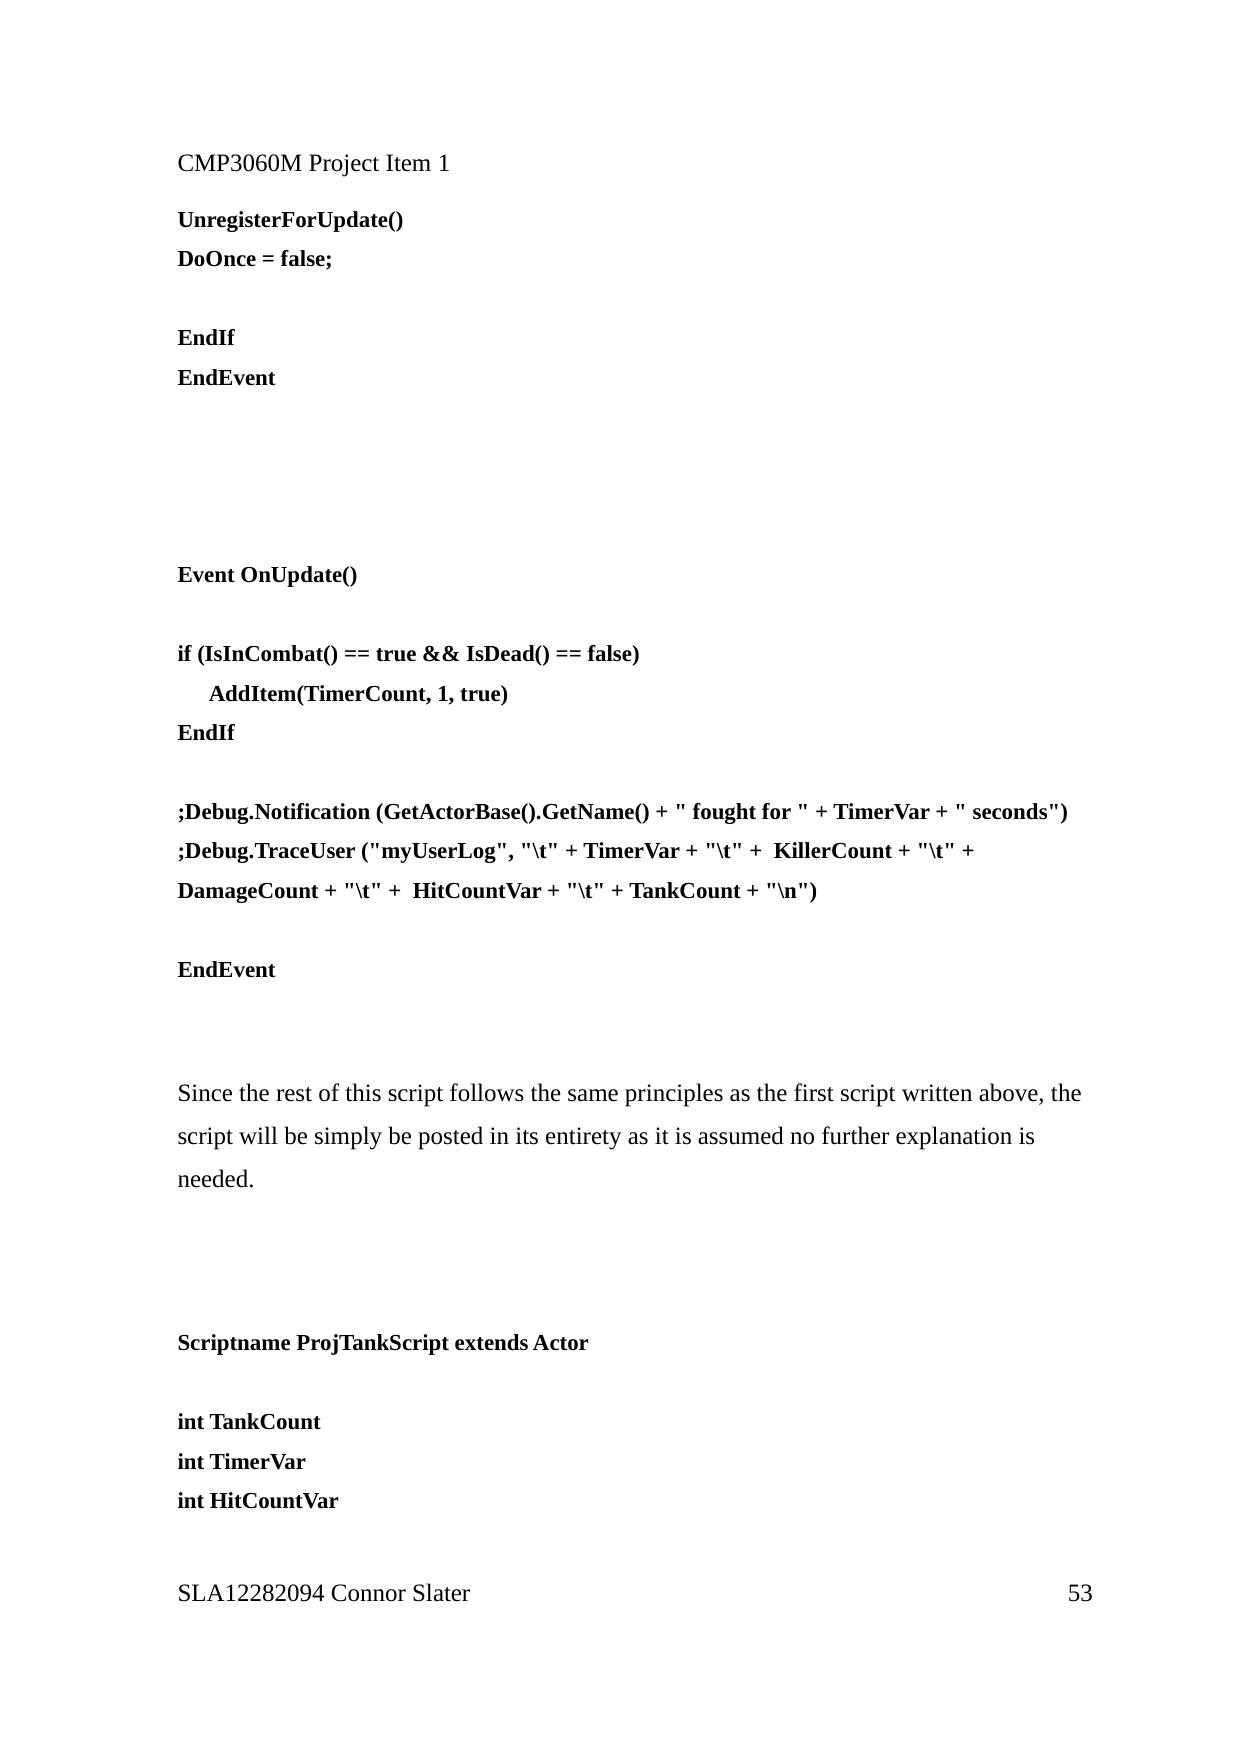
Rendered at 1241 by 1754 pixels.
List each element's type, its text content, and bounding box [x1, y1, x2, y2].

text Event OnUpdate() [177, 561, 1093, 587]
text EndEvent [177, 364, 1093, 390]
text int HitCountVar [177, 1487, 1093, 1514]
text Since the rest of this script follows the same principles as the first script written above, the script will be simply be posted in its entirety as it is assumed no further explanation is needed. [177, 1078, 1093, 1193]
text int TimerVar [177, 1448, 1093, 1474]
text EndIf [177, 324, 1093, 351]
text AddItem(TimerCount, 1, true) [177, 679, 1093, 706]
text EndIf [177, 719, 1093, 745]
text ;Debug.Notification (GetActorBase().GetName() + " fought for " + TimerVar + " seconds") [177, 798, 1093, 824]
text ;Debug.TraceUser ("myUserLog", "\t" + TimerVar + "\t" + KillerCount + "\t" + DamageCount + "\t" + HitCountVar + "\t" + TankCount + "\n") [177, 837, 1093, 903]
text if (IsInCombat() == true && IsDead() == false) [177, 640, 1093, 666]
text Scriptname ProjTankScript extends Actor [177, 1329, 1093, 1356]
text DoOnce = false; [177, 245, 1093, 272]
text EndEvent [177, 956, 1093, 982]
text int TankCount [177, 1408, 1093, 1435]
text UnregisterForUpdate() [177, 206, 1093, 232]
